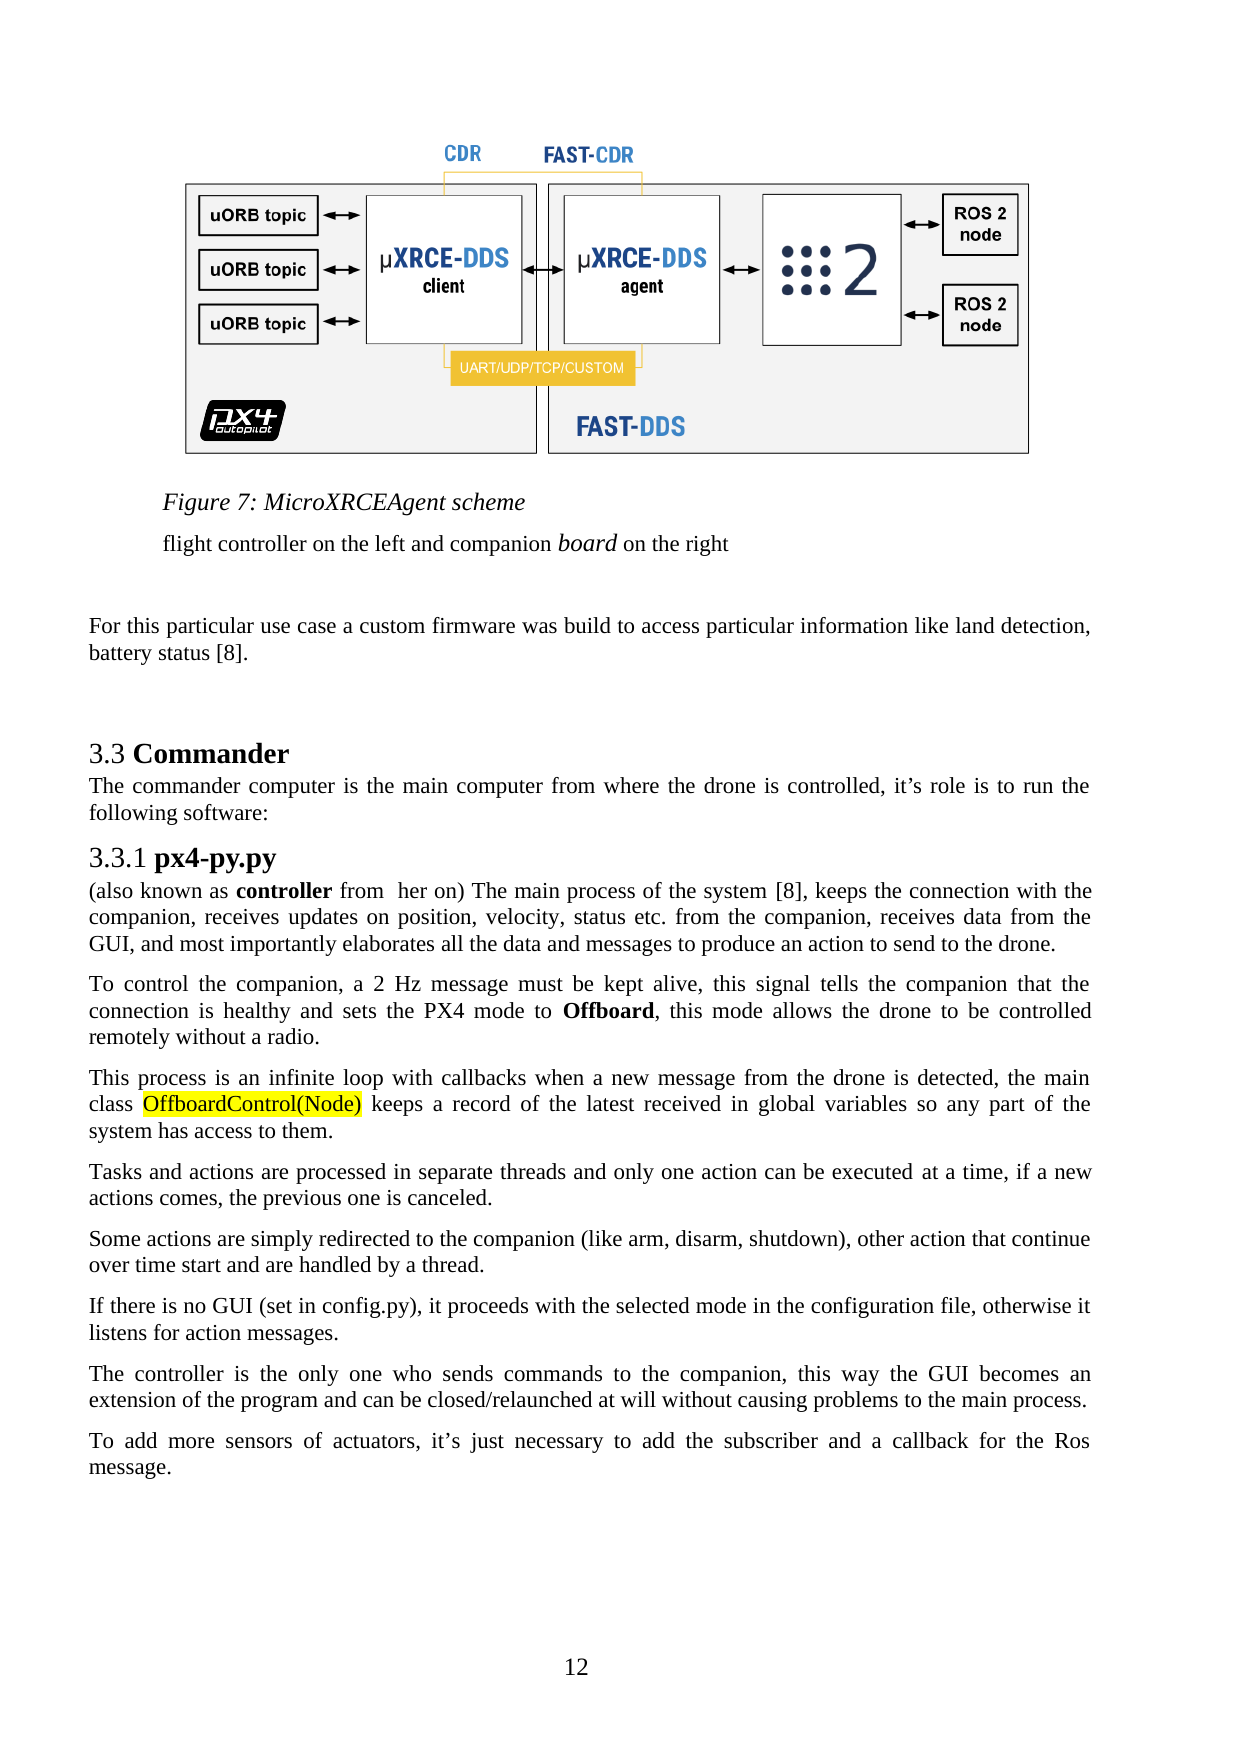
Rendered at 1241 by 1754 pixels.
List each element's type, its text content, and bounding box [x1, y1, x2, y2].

list This process is an infinite loop with callbacks when a new message from the drone is detected, the main class OffboardControl(Node) keeps a record of the latest received in global variables so any part of the system has access to them. [88, 1064, 1093, 1143]
list The controller is the only one who sends commands to the companion, this way the GUI becomes an extension of the program and can be closed/relaunched at will without causing problems to the main process. [88, 1360, 1093, 1412]
list The commander computer is the main computer from where the drone is controlled, it’s role is to run the following software: [88, 773, 1093, 825]
subtitle 3.3.1 px4-py.py [88, 840, 1093, 874]
list (also known as controller from her on) The main process of the system [8], keeps the connection with the companion, receives updates on position, velocity, status etc. from the companion, receives data from the GUI, and most importantly elaborates all the data and messages to produce an action to send to the drone. [88, 877, 1093, 956]
list If there is no GUI (set in config.py), it proceeds with the selected mode in the configuration file, otherwise it listens for action messages. [88, 1292, 1093, 1345]
subtitle 3.3 Commander [88, 736, 1093, 769]
list For this particular use case a custom firmware was build to access particular information like land detection, battery status [8]. [32, 612, 1093, 665]
list Tasks and actions are processed in separate threads and only one action can be executed at a time, if a new actions comes, the previous one is canceled. [88, 1158, 1093, 1211]
list To control the companion, a 2 Hz message must be kept alive, this signal tells the companion that the connection is healthy and sets the PX4 mode to Offboard, this mode allows the drone to be controlled remotely without a radio. [88, 971, 1093, 1049]
picture [162, 130, 1048, 475]
list Figure 7: MicroXRCEAgent scheme [162, 475, 1048, 516]
list Some actions are simply redirected to the companion (like arm, disarm, shutdown), other action that continue over time start and are handled by a thread. [88, 1225, 1093, 1278]
list To add more sensors of actuators, it’s just necessary to add the subscriber and a callback for the Ros message. [88, 1427, 1093, 1480]
list flight controller on the left and companion board on the right [162, 528, 1048, 557]
